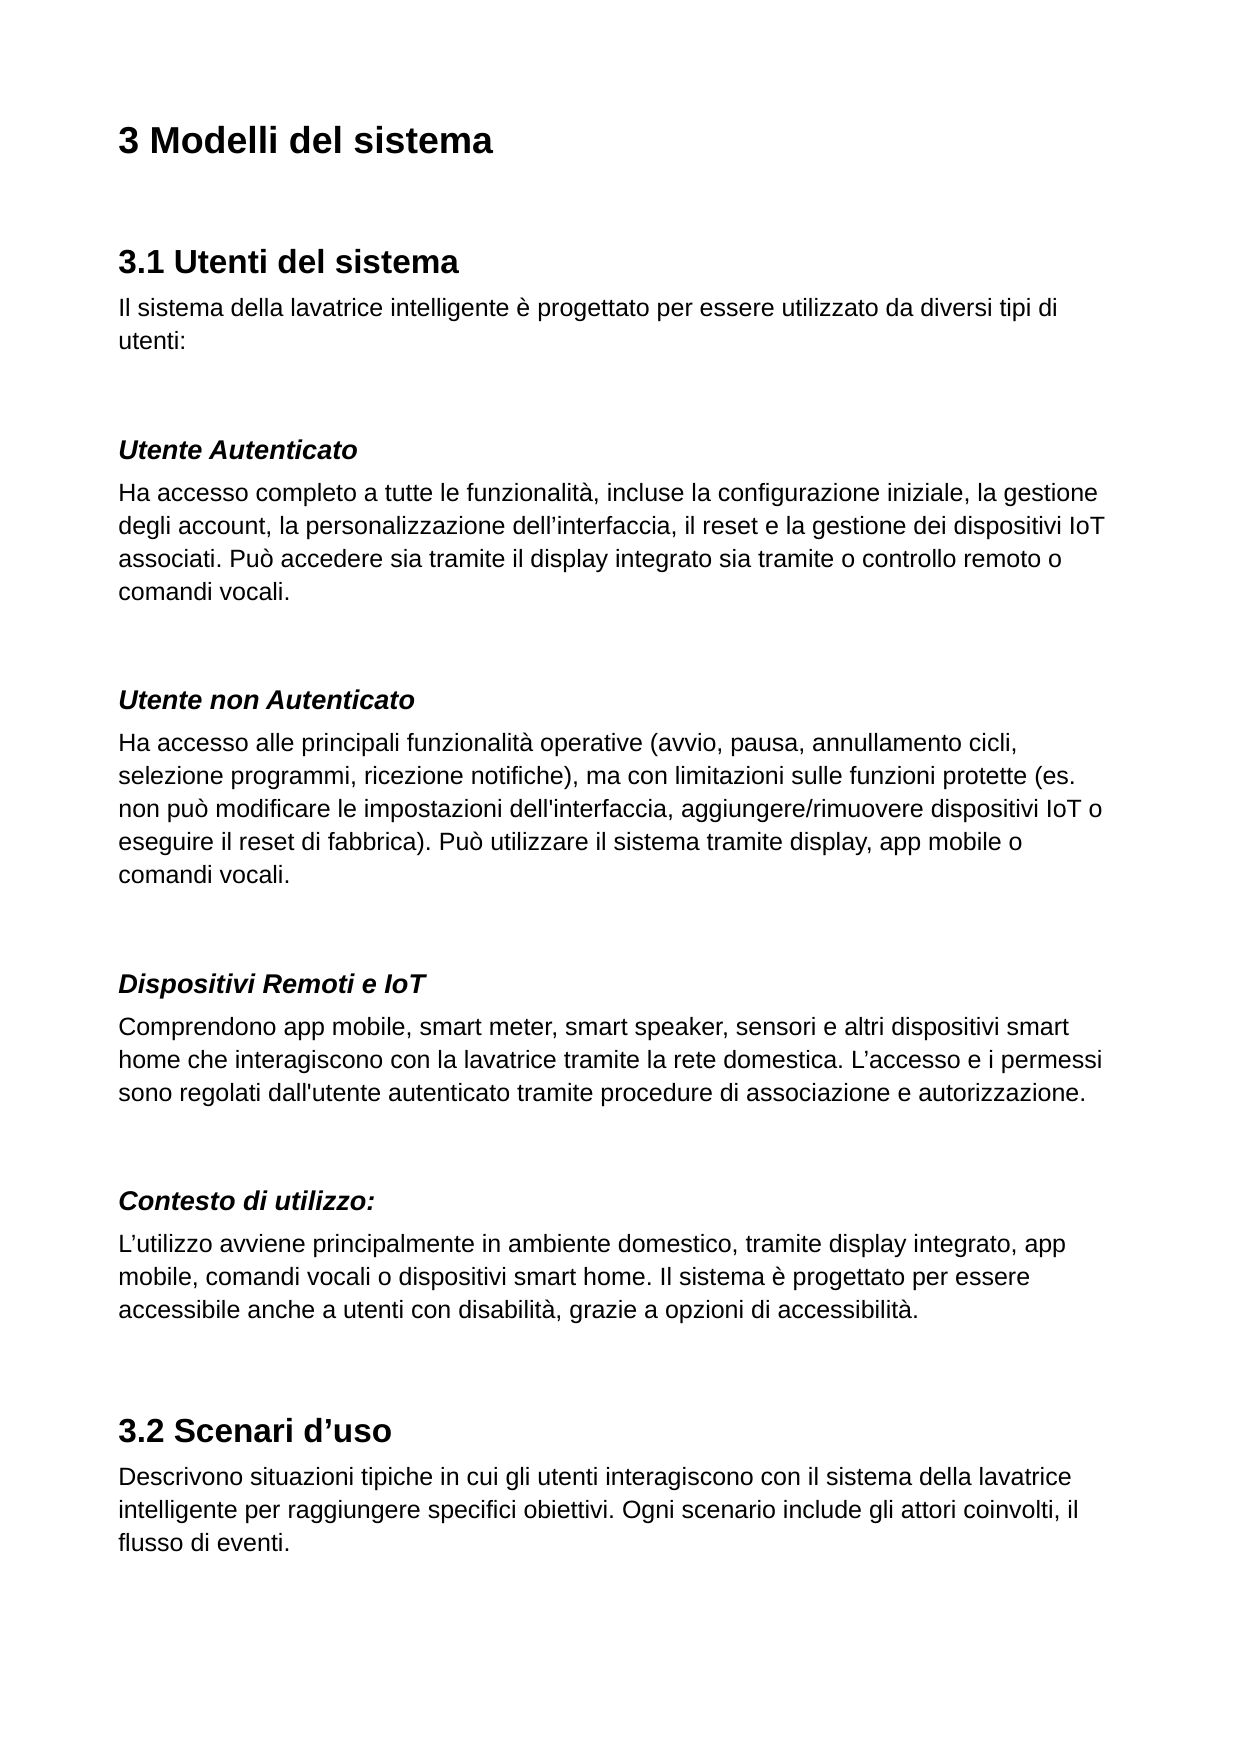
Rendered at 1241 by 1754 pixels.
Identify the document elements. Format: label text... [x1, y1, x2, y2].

text Descrivono situazioni tipiche in cui gli utenti interagiscono con il sistema della lavatrice intelligente per raggiungere specifici obiettivi. Ogni scenario include gli attori coinvolti, il flusso di eventi. [118, 1462, 1122, 1557]
text L’utilizzo avviene principalmente in ambiente domestico, tramite display integrato, app mobile, comandi vocali o dispositivi smart home. Il sistema è progettato per essere accessibile anche a utenti con disabilità, grazie a opzioni di accessibilità. [118, 1229, 1122, 1324]
subtitle Contesto di utilizzo: [118, 1185, 1122, 1217]
text Comprendono app mobile, smart meter, smart speaker, sensori e altri dispositivi smart home che interagiscono con la lavatrice tramite la rete domestica. L’accesso e i permessi sono regolati dall'utente autenticato tramite procedure di associazione e autorizzazione. [118, 1012, 1122, 1106]
subtitle Utente non Autenticato [118, 684, 1122, 716]
subtitle 3.2 Scenari d’uso [118, 1411, 1122, 1450]
subtitle Utente Autenticato [118, 434, 1122, 465]
text Il sistema della lavatrice intelligente è progettato per essere utilizzato da diversi tipi di utenti: [118, 293, 1122, 355]
subtitle 3.1 Utenti del sistema [118, 242, 1122, 281]
text Ha accesso alle principali funzionalità operative (avvio, pausa, annullamento cicli, selezione programmi, ricezione notifiche), ma con limitazioni sulle funzioni protette (es. non può modificare le impostazioni dell'interfaccia, aggiungere/rimuovere dispositivi IoT o eseguire il reset di fabbrica). Può utilizzare il sistema tramite display, app mobile o comandi vocali. [118, 728, 1122, 889]
subtitle 3 Modelli del sistema [118, 118, 1122, 161]
text Ha accesso completo a tutte le funzionalità, incluse la configurazione iniziale, la gestione degli account, la personalizzazione dell’interfaccia, il reset e la gestione dei dispositivi IoT associati. Può accedere sia tramite il display integrato sia tramite o controllo remoto o comandi vocali. [118, 478, 1122, 605]
subtitle Dispositivi Remoti e IoT [118, 968, 1122, 999]
